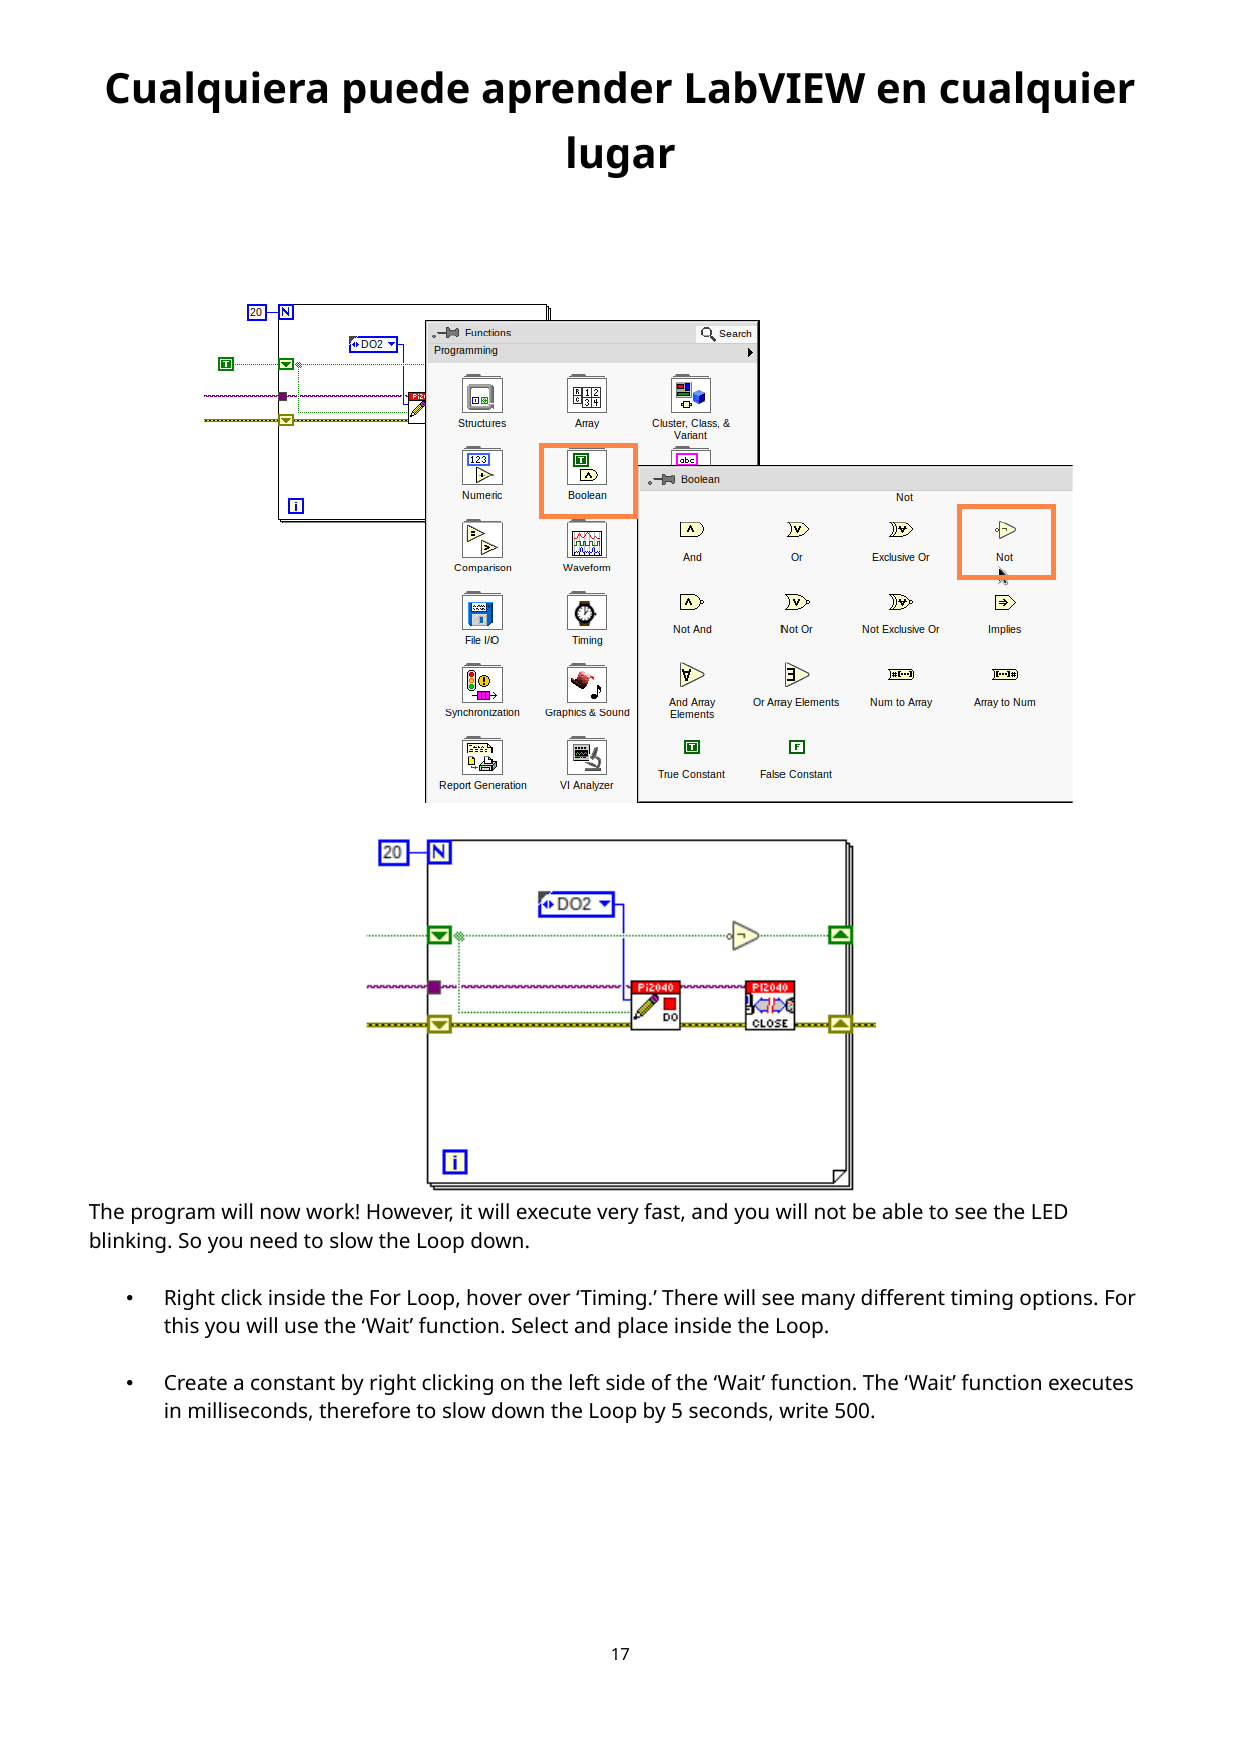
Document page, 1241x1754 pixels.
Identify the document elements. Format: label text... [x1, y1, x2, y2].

picture [203, 242, 1073, 803]
list Create a constant by right clicking on the left side of the ‘Wait’ function. The ‘Wait’ function executes in milliseconds, therefore to slow down the Loop by 5 seconds, write 500. [126, 1368, 1152, 1425]
text The program will now work! However, it will execute very fast, and you will not be able to see the LED blinking. So you need to slow the Loop down. [88, 1197, 1152, 1254]
picture [366, 821, 877, 1198]
list Right click inside the For Loop, hover over ‘Timing.’ There will see many different timing options. For this you will use the ‘Wait’ function. Select and place inside the Loop. [126, 1283, 1152, 1339]
